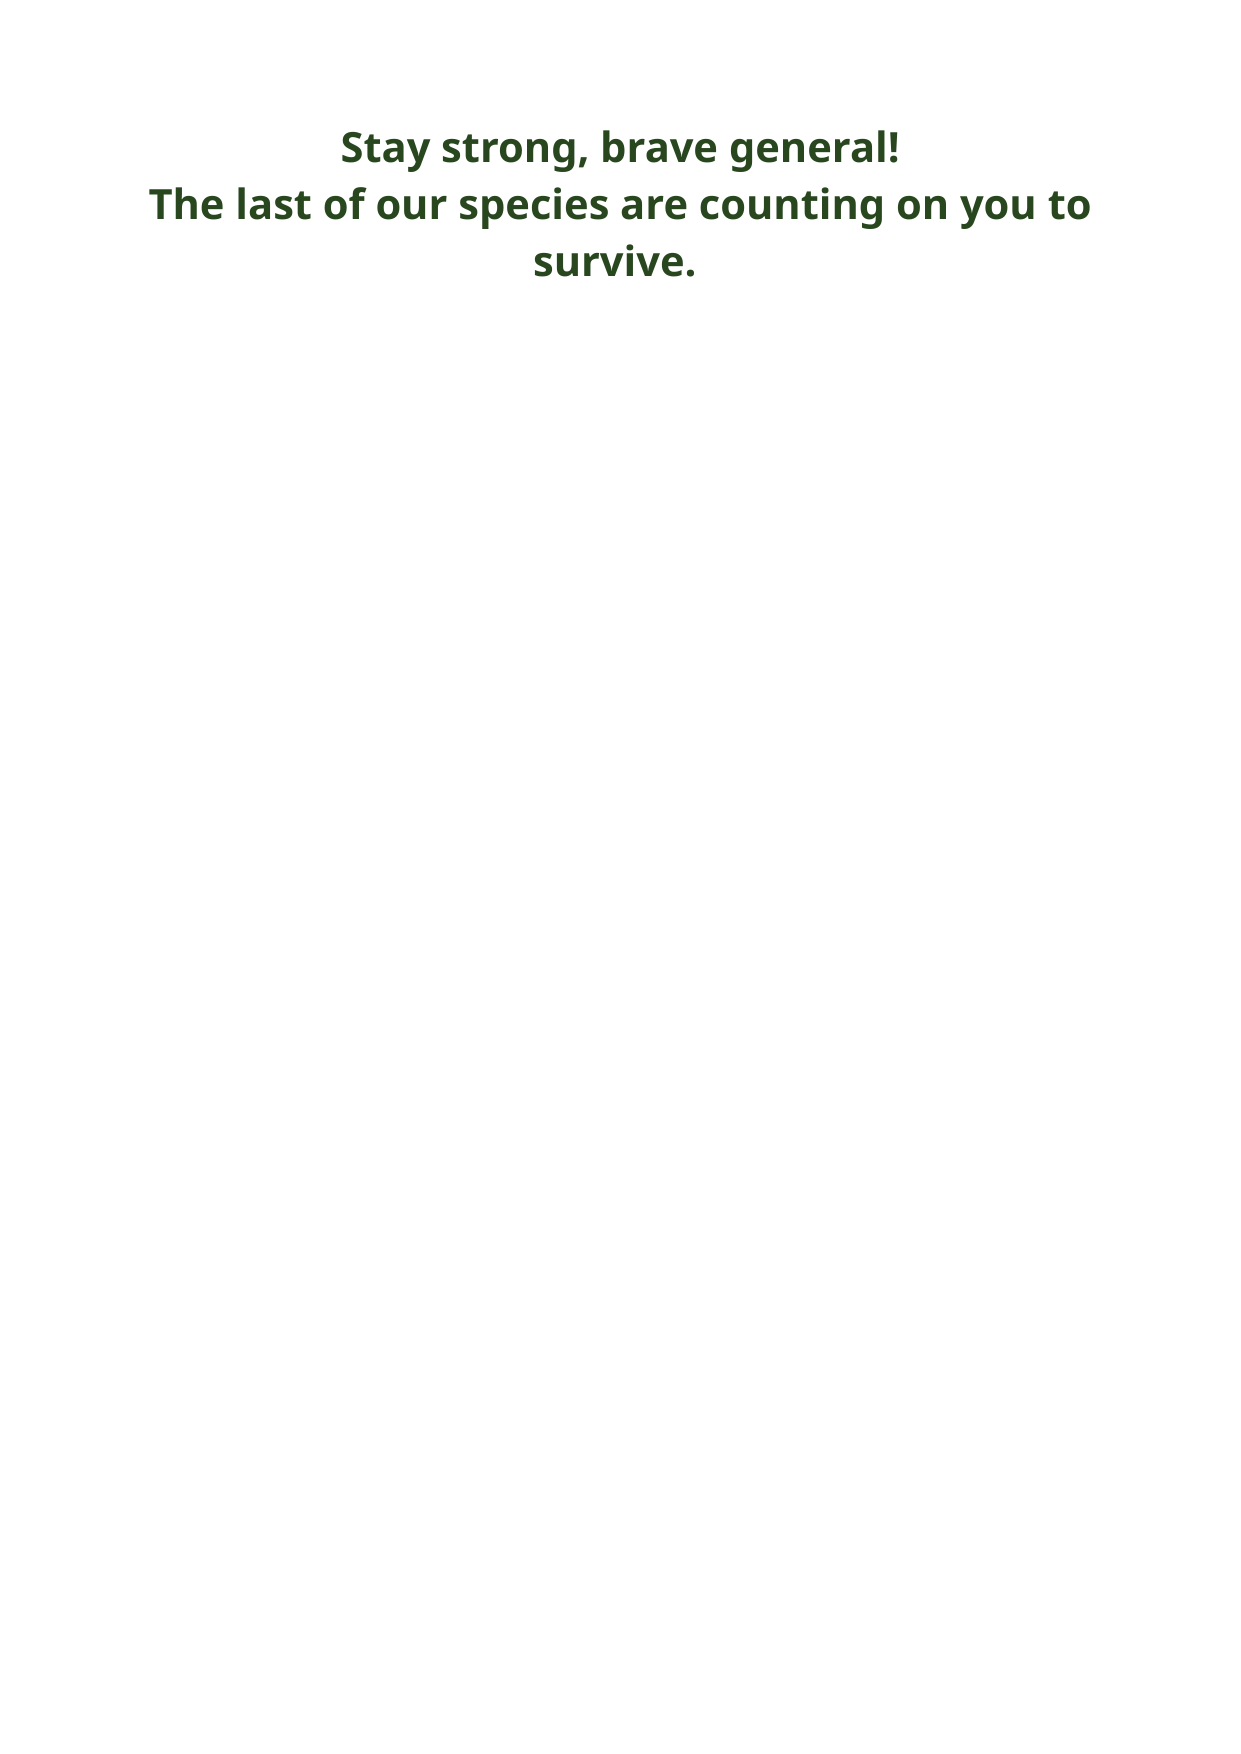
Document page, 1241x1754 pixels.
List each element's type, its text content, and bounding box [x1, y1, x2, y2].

subtitle Stay strong, brave general! The last of our species are counting on you to survive. [118, 118, 1122, 288]
